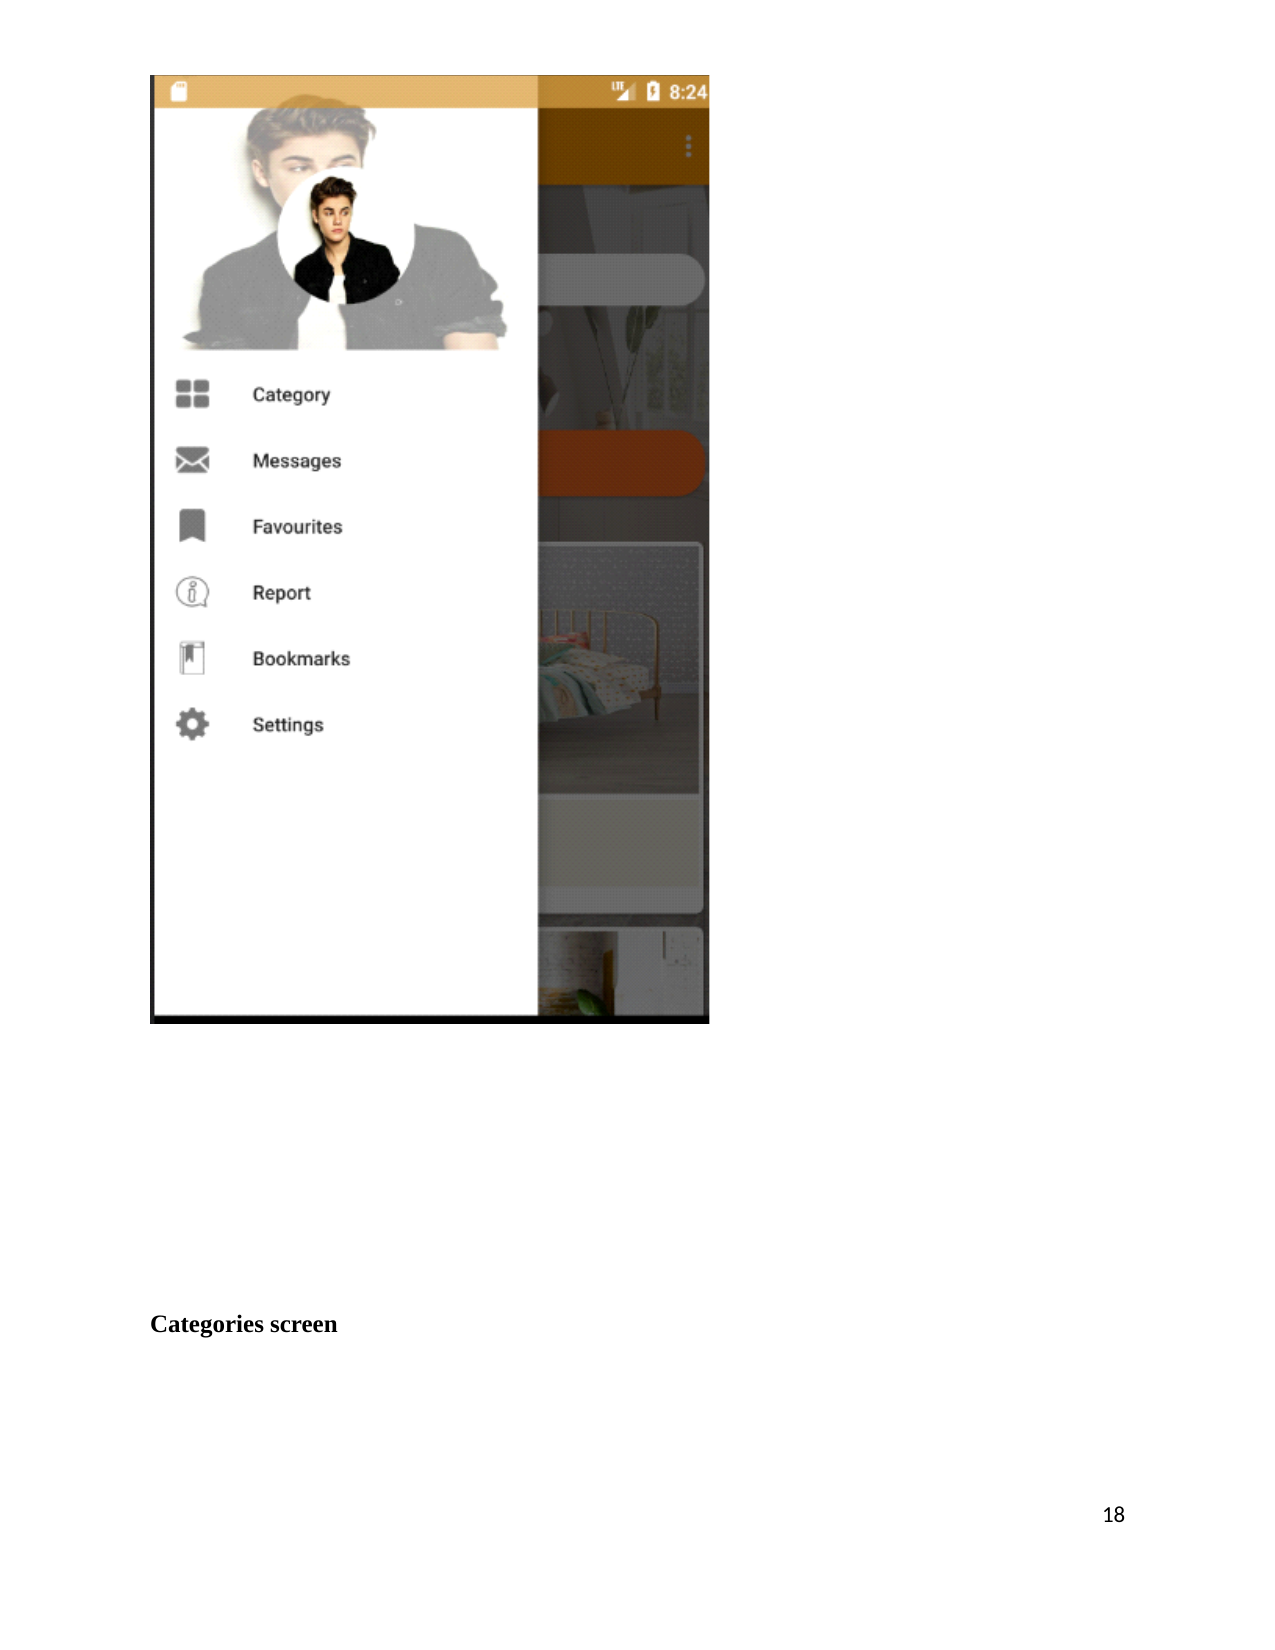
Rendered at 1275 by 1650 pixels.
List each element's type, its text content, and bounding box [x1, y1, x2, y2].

text Categories screen [150, 1309, 1125, 1338]
